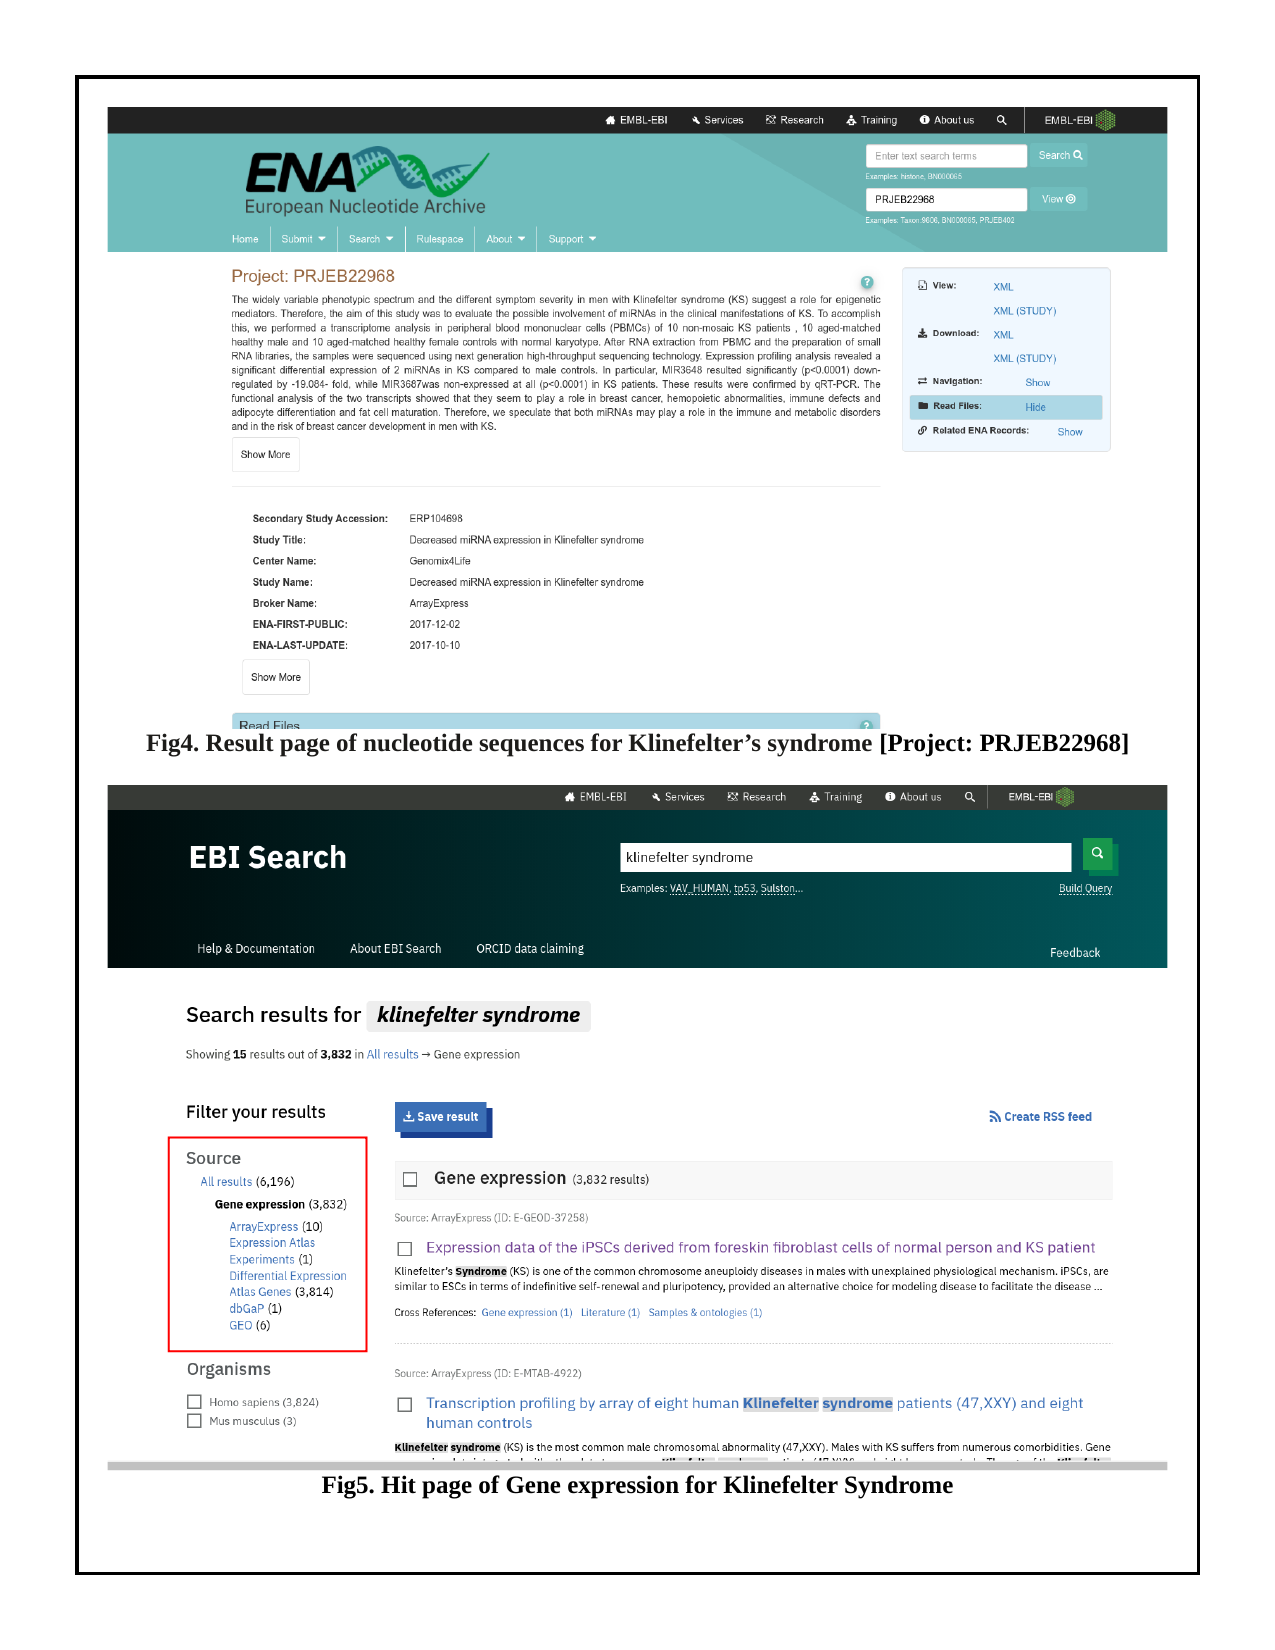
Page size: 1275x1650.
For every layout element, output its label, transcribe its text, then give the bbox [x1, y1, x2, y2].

text Fig4. Result page of nucleotide sequences for Klinefelter’s syndrome [Project: PRJEB22968] [108, 729, 1167, 757]
picture [107, 107, 1168, 729]
text Fig5. Hit page of Gene expression for Klinefelter Syndrome [108, 1471, 1167, 1499]
picture [107, 785, 1168, 1471]
